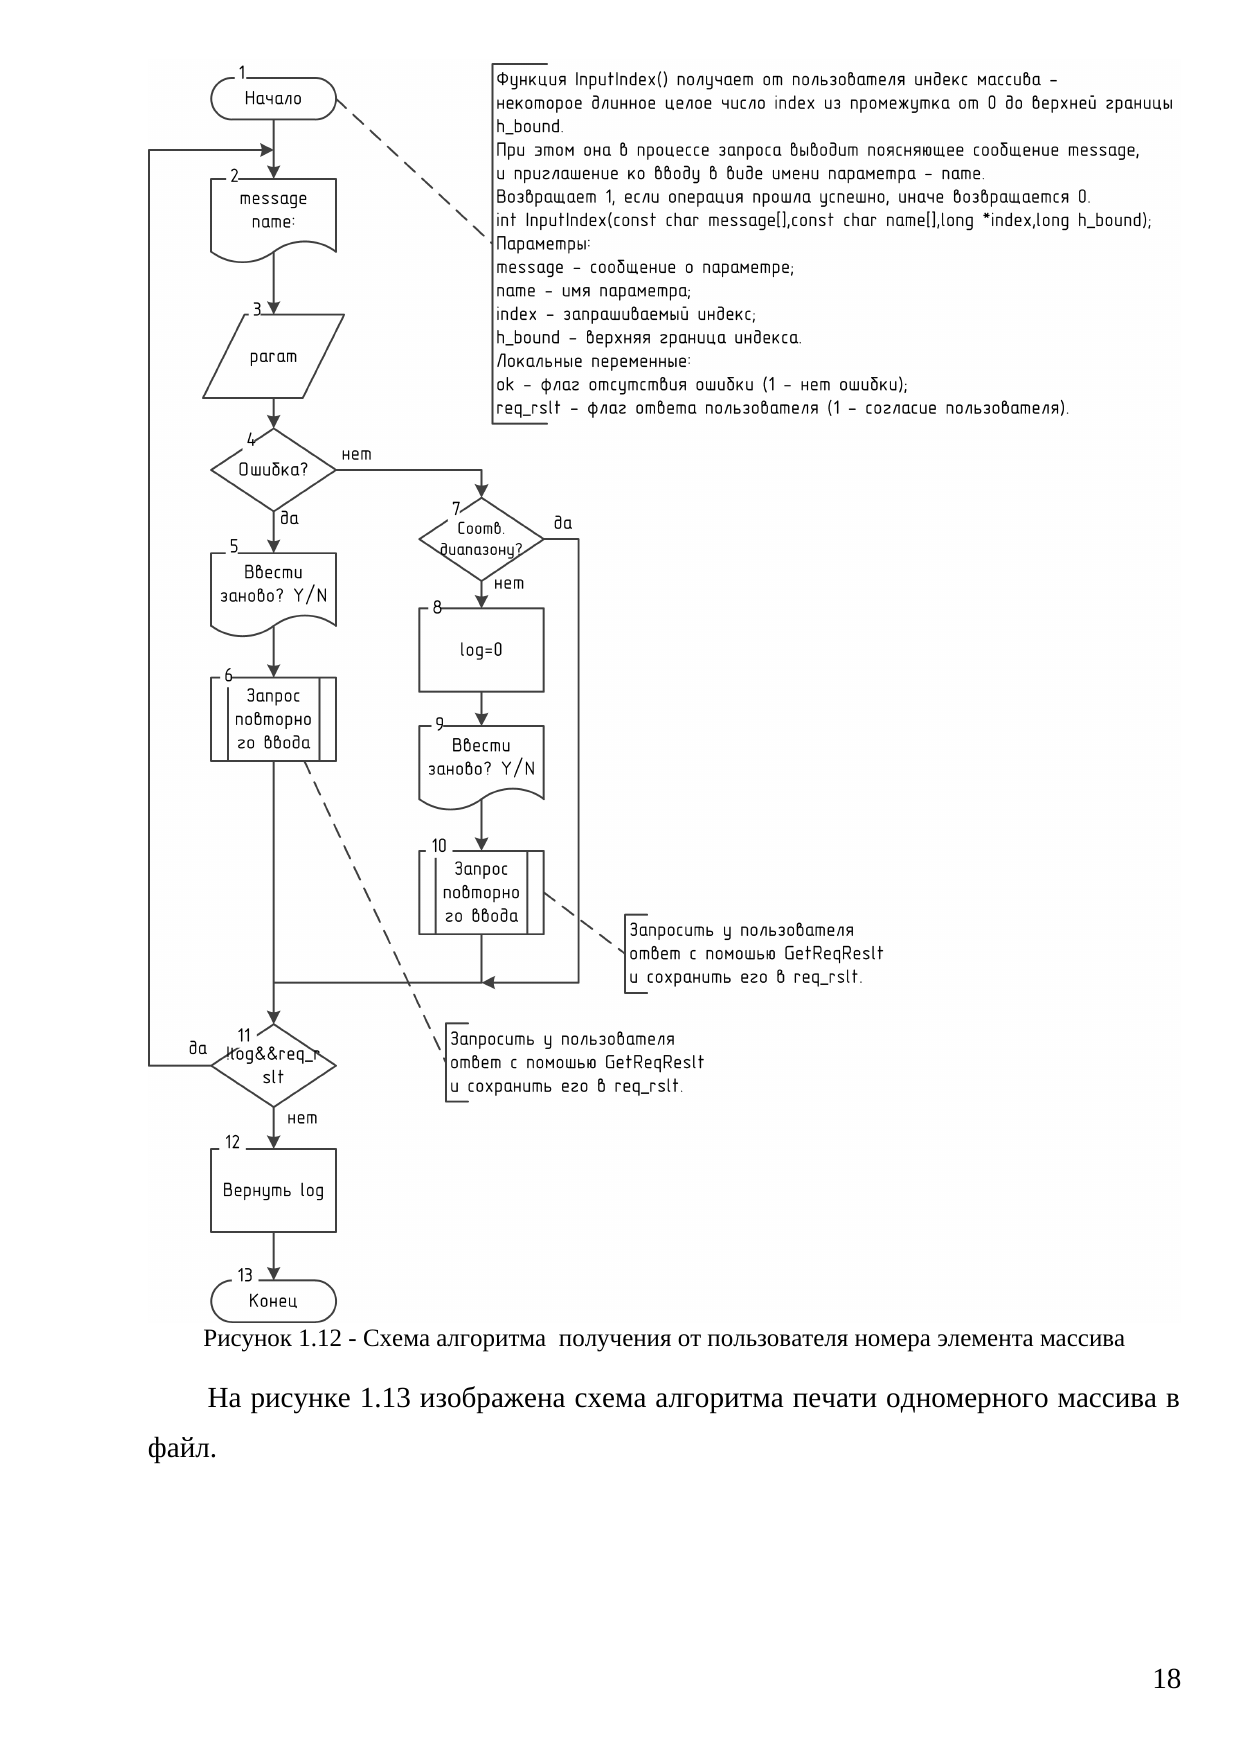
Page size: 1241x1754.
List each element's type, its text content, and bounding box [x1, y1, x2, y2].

picture [147, 59, 1182, 1323]
text На рисунке 1.13 изображена схема алгоритма печати одномерного массива в файл. [148, 1380, 1181, 1464]
text Рисунок 1.12 - Схема алгоритма получения от пользователя номера элемента массива [148, 1323, 1181, 1351]
